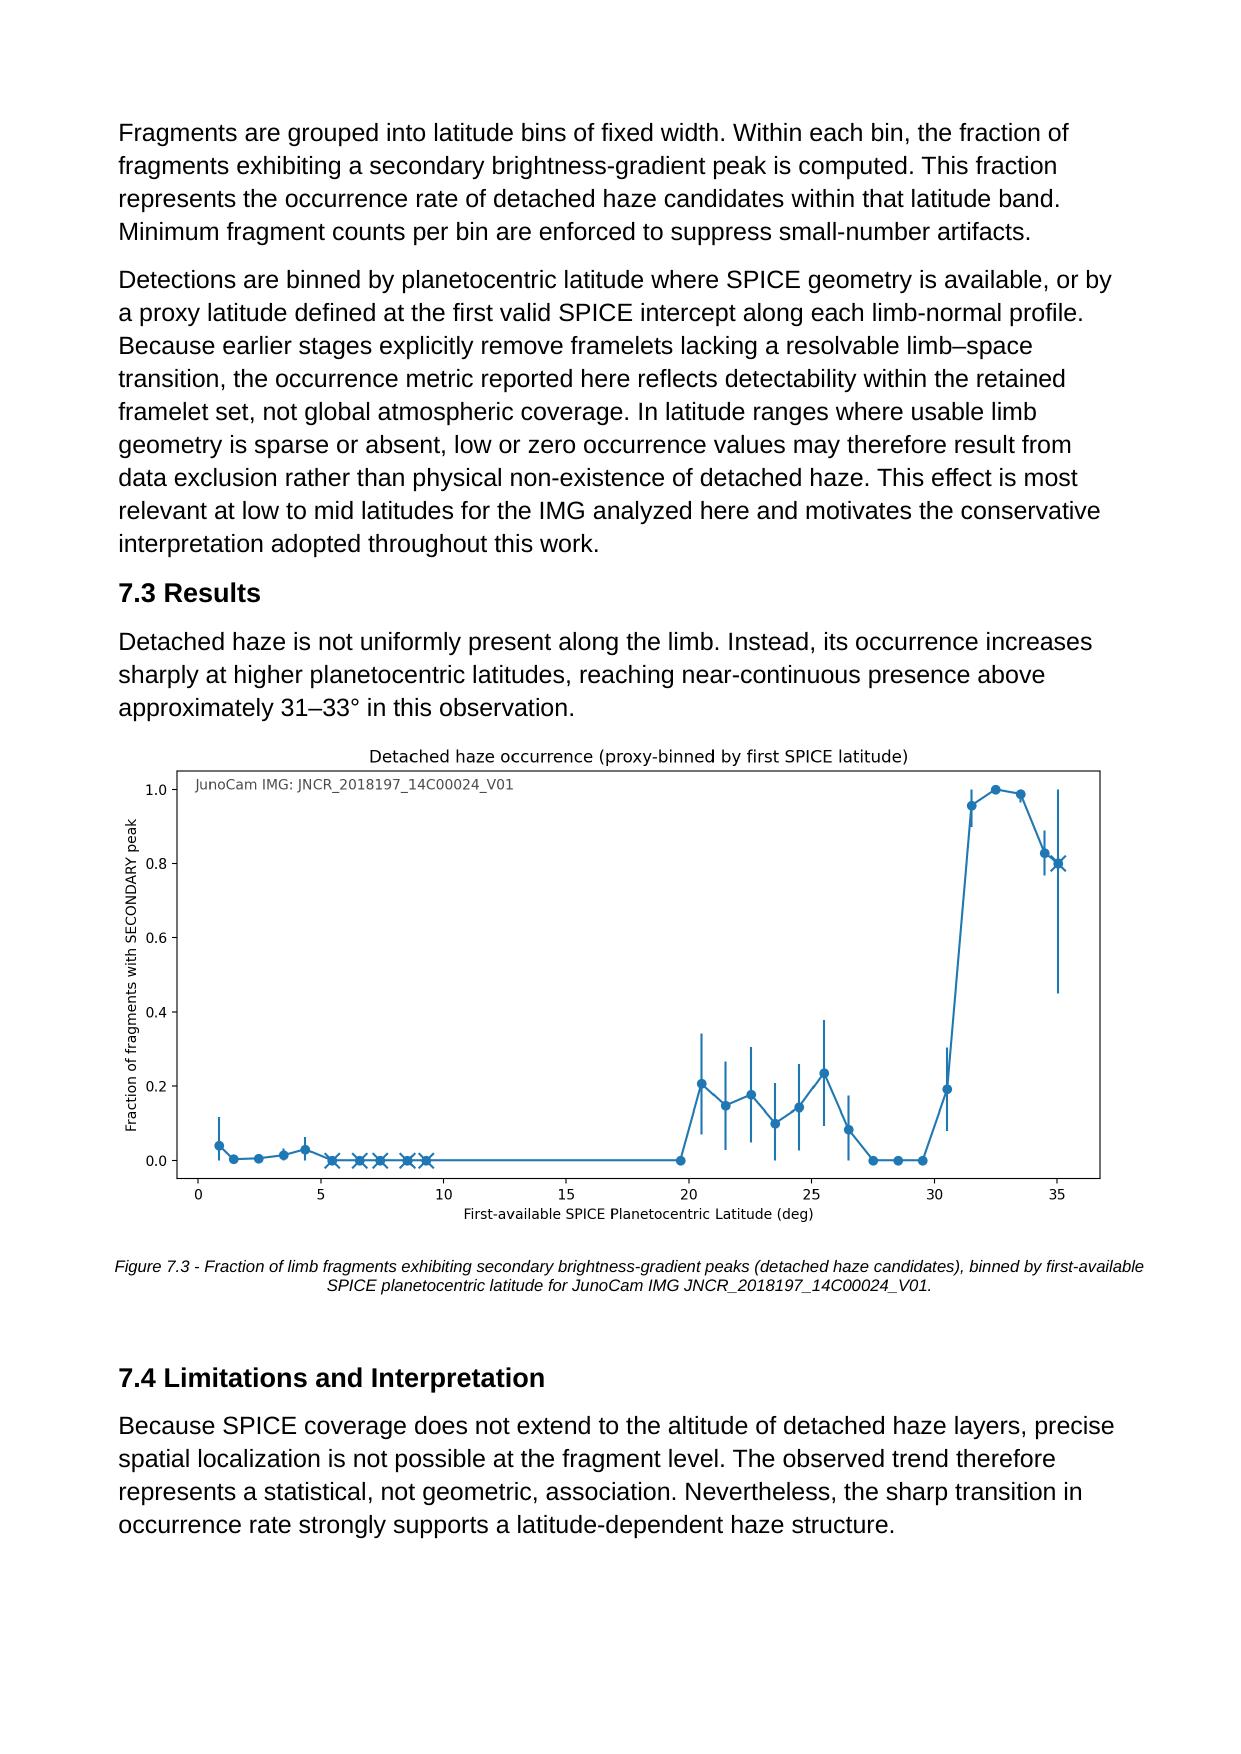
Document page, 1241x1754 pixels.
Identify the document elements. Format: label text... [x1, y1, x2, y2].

subtitle 7.4 Limitations and Interpretation [118, 1362, 1122, 1394]
text Detections are binned by planetocentric latitude where SPICE geometry is available, or by a proxy latitude defined at the first valid SPICE intercept along each limb-normal profile. Because earlier stages explicitly remove framelets lacking a resolvable limb–space transition, the occurrence metric reported here reflects detectability within the retained framelet set, not global atmospheric coverage. In latitude ranges where usable limb geometry is sparse or absent, low or zero occurrence values may therefore result from data exclusion rather than physical non-existence of detached haze. This effect is most relevant at low to mid latitudes for the IMG analyzed here and motivates the conservative interpretation adopted throughout this work. [118, 265, 1122, 558]
text Detached haze is not uniformly present along the limb. Instead, its occurrence increases sharply at higher planetocentric latitudes, reaching near-continuous presence above approximately 31–33° in this observation. [118, 627, 1122, 722]
text Because SPICE coverage does not extend to the altitude of detached haze layers, precise spatial localization is not possible at the fragment level. The observed trend therefore represents a statistical, not geometric, association. Nevertheless, the sharp transition in occurrence rate strongly supports a latitude-dependent haze structure. [118, 1411, 1122, 1539]
text Fragments are grouped into latitude bins of fixed width. Within each bin, the fraction of fragments exhibiting a secondary brightness-gradient peak is computed. This fraction represents the occurrence rate of detached haze candidates within that latitude band. Minimum fragment counts per bin are enforced to suppress small-number artifacts. [118, 118, 1122, 246]
text 7.3 Results [118, 577, 1122, 608]
picture [110, 735, 1115, 1237]
